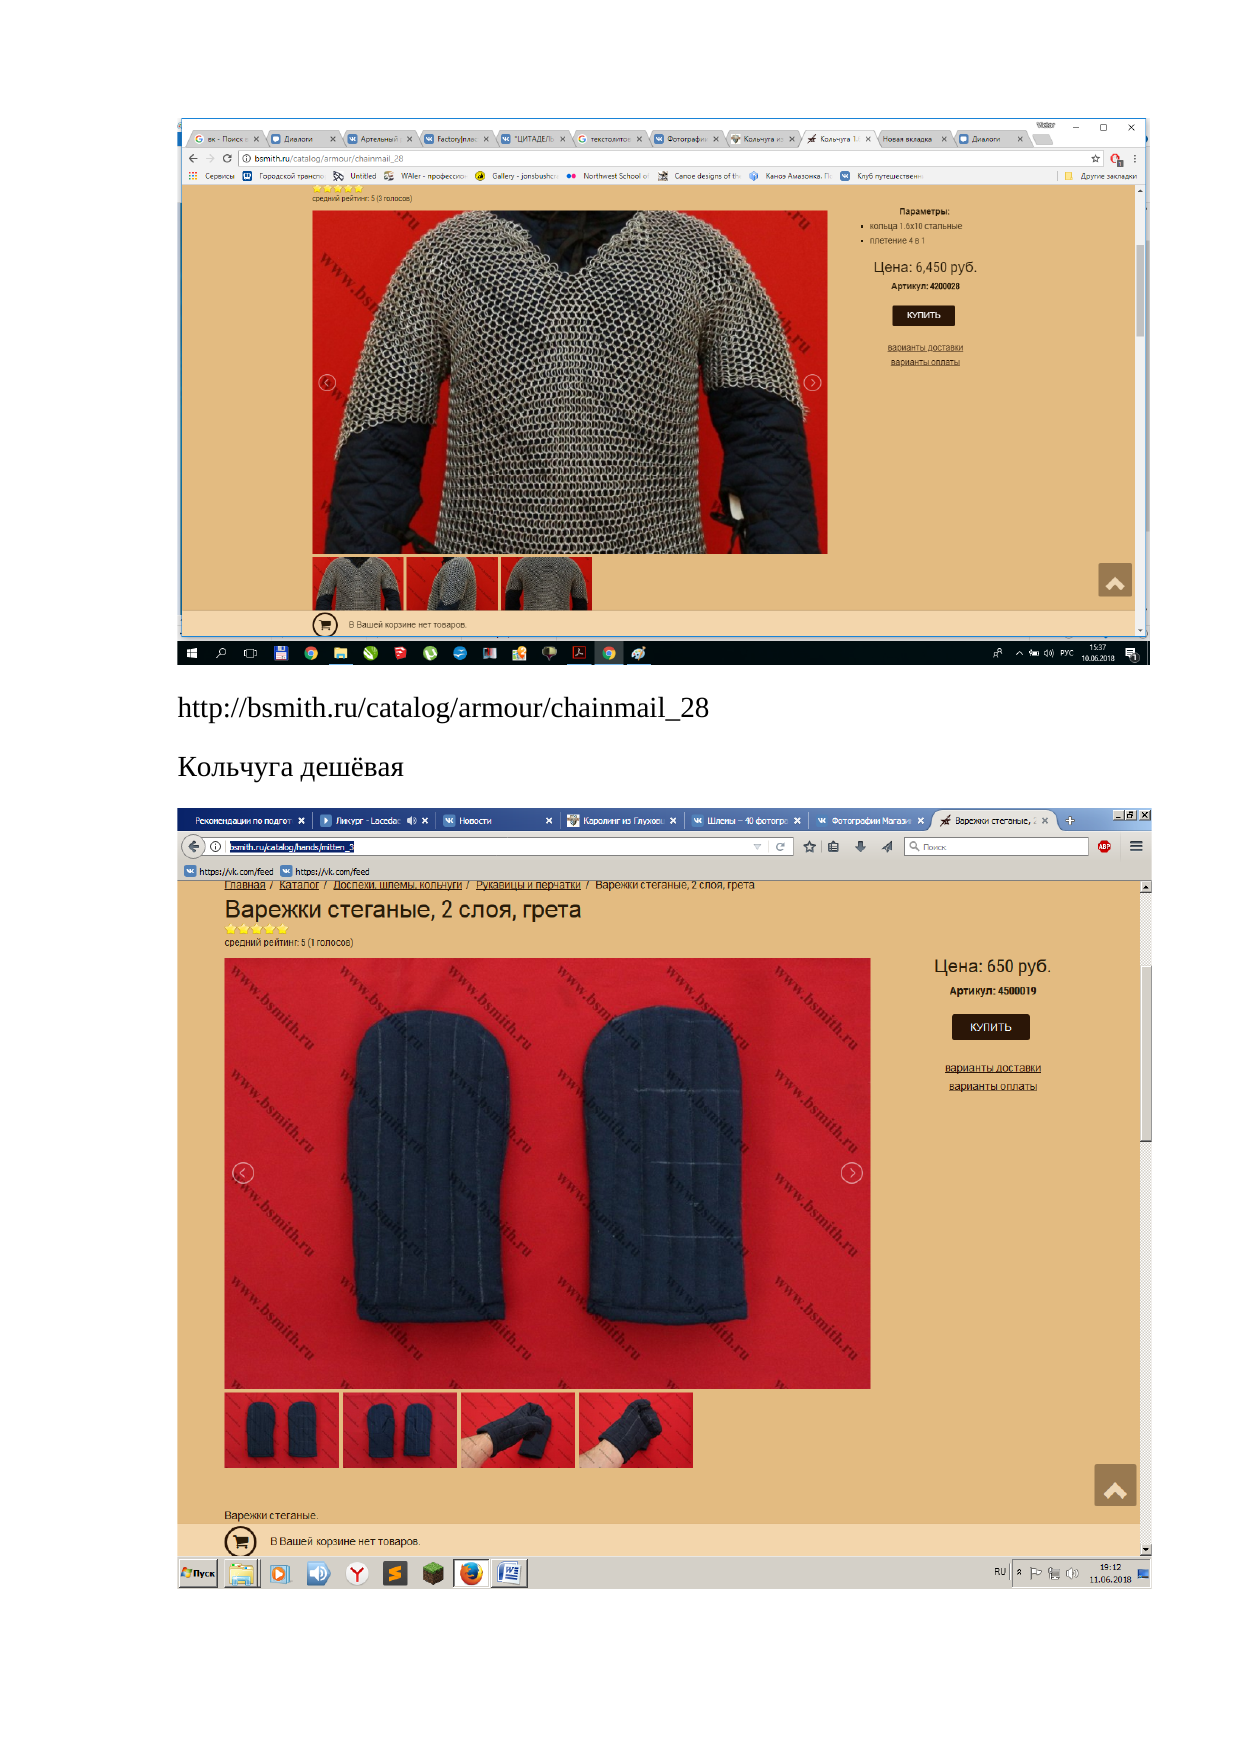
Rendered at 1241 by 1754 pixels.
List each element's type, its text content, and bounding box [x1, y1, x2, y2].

text http://bsmith.ru/catalog/armour/chainmail_28 [177, 690, 1152, 723]
picture [177, 808, 1152, 1589]
picture [177, 118, 1150, 665]
text Кольчуга дешёвая [177, 749, 1152, 783]
